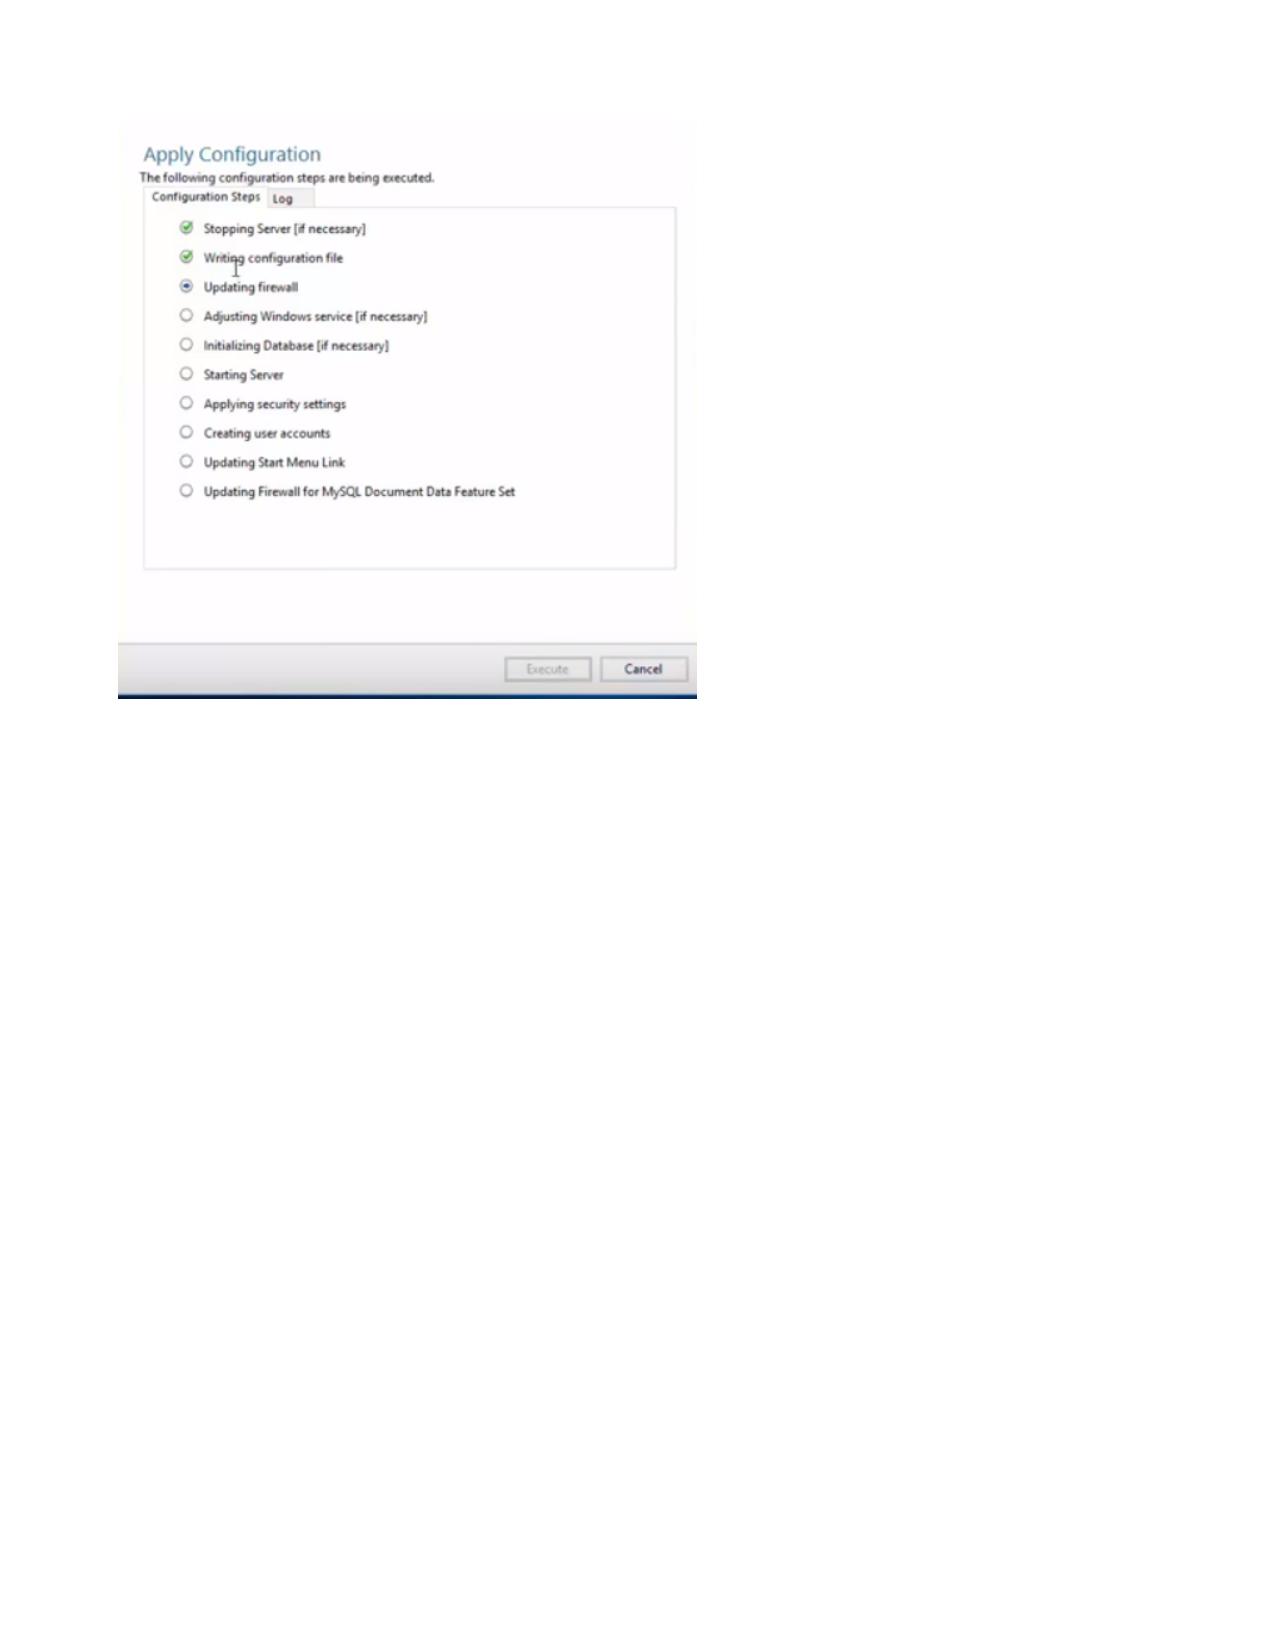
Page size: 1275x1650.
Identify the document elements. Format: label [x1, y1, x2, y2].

picture [118, 118, 697, 699]
